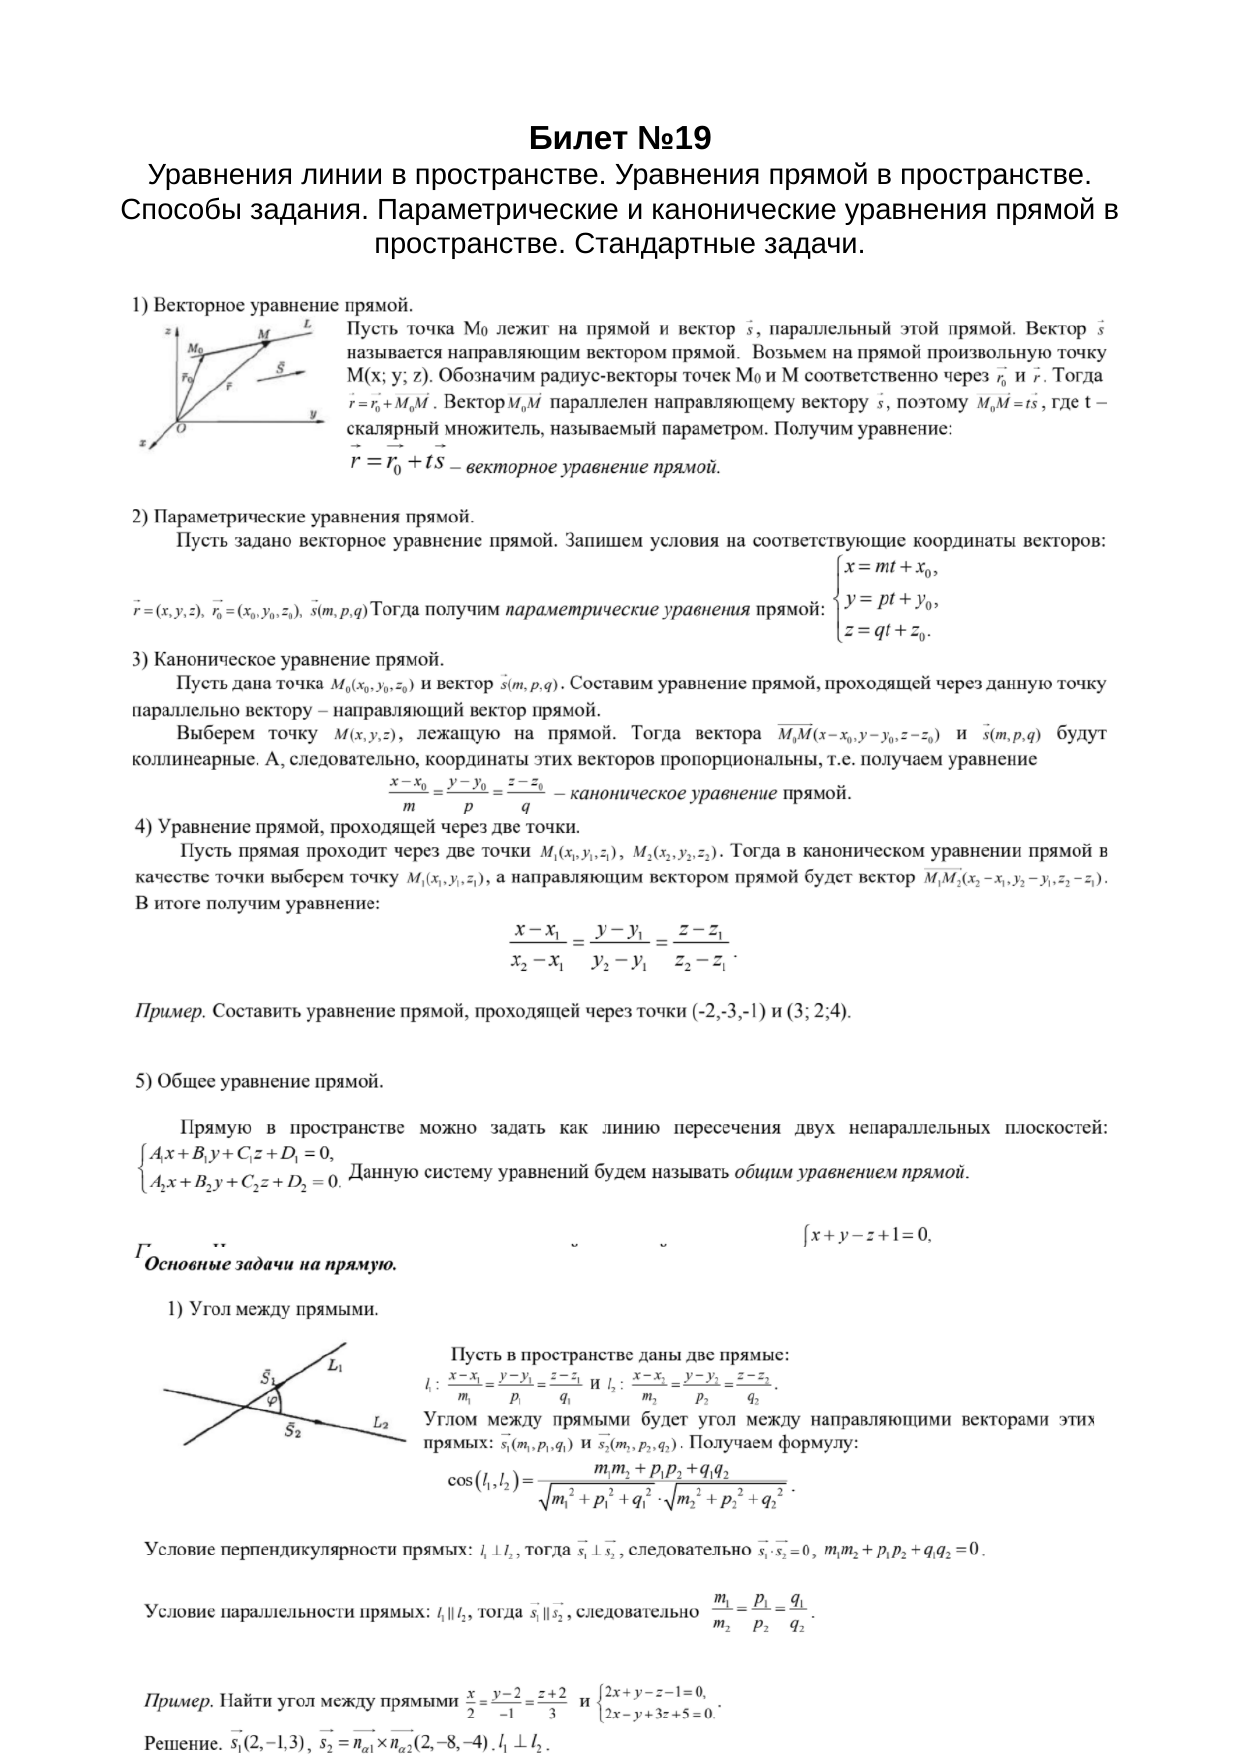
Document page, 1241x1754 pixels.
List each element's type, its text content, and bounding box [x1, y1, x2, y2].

text Уравнения линии в пространстве. Уравнения прямой в пространстве. Способы задания. Параметрические и канонические уравнения прямой в пространстве. Стандартные задачи. [118, 157, 1122, 260]
picture [132, 294, 1108, 1754]
text Билет №19 [118, 118, 1122, 157]
